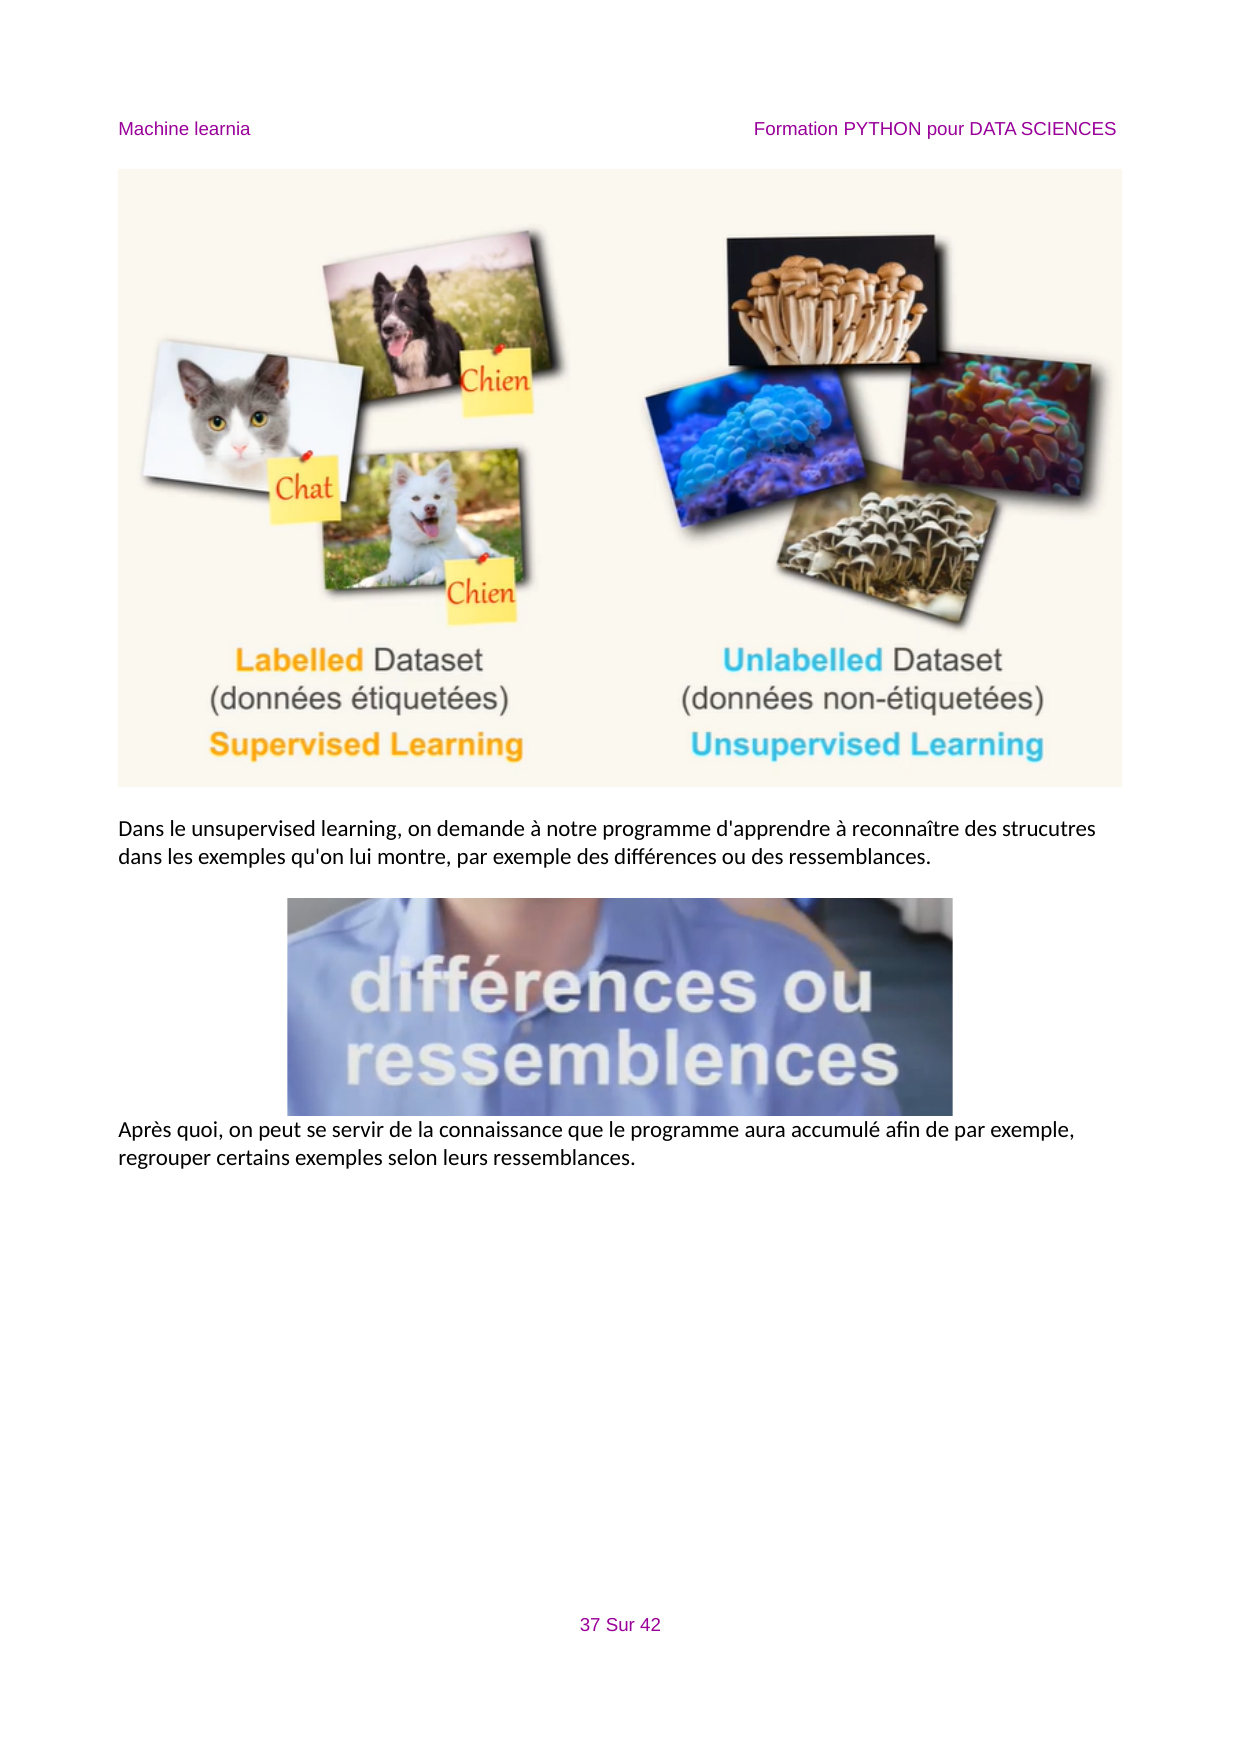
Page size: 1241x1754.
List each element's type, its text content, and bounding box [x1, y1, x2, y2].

text Après quoi, on peut se servir de la connaissance que le programme aura accumulé afin de par exemple, regrouper certains exemples selon leurs ressemblances. [118, 1115, 1122, 1171]
picture [287, 898, 953, 1116]
picture [118, 169, 1122, 787]
text Dans le unsupervised learning, on demande à notre programme d'apprendre à reconnaître des strucutres dans les exemples qu'on lui montre, par exemple des différences ou des ressemblances. [118, 814, 1122, 870]
